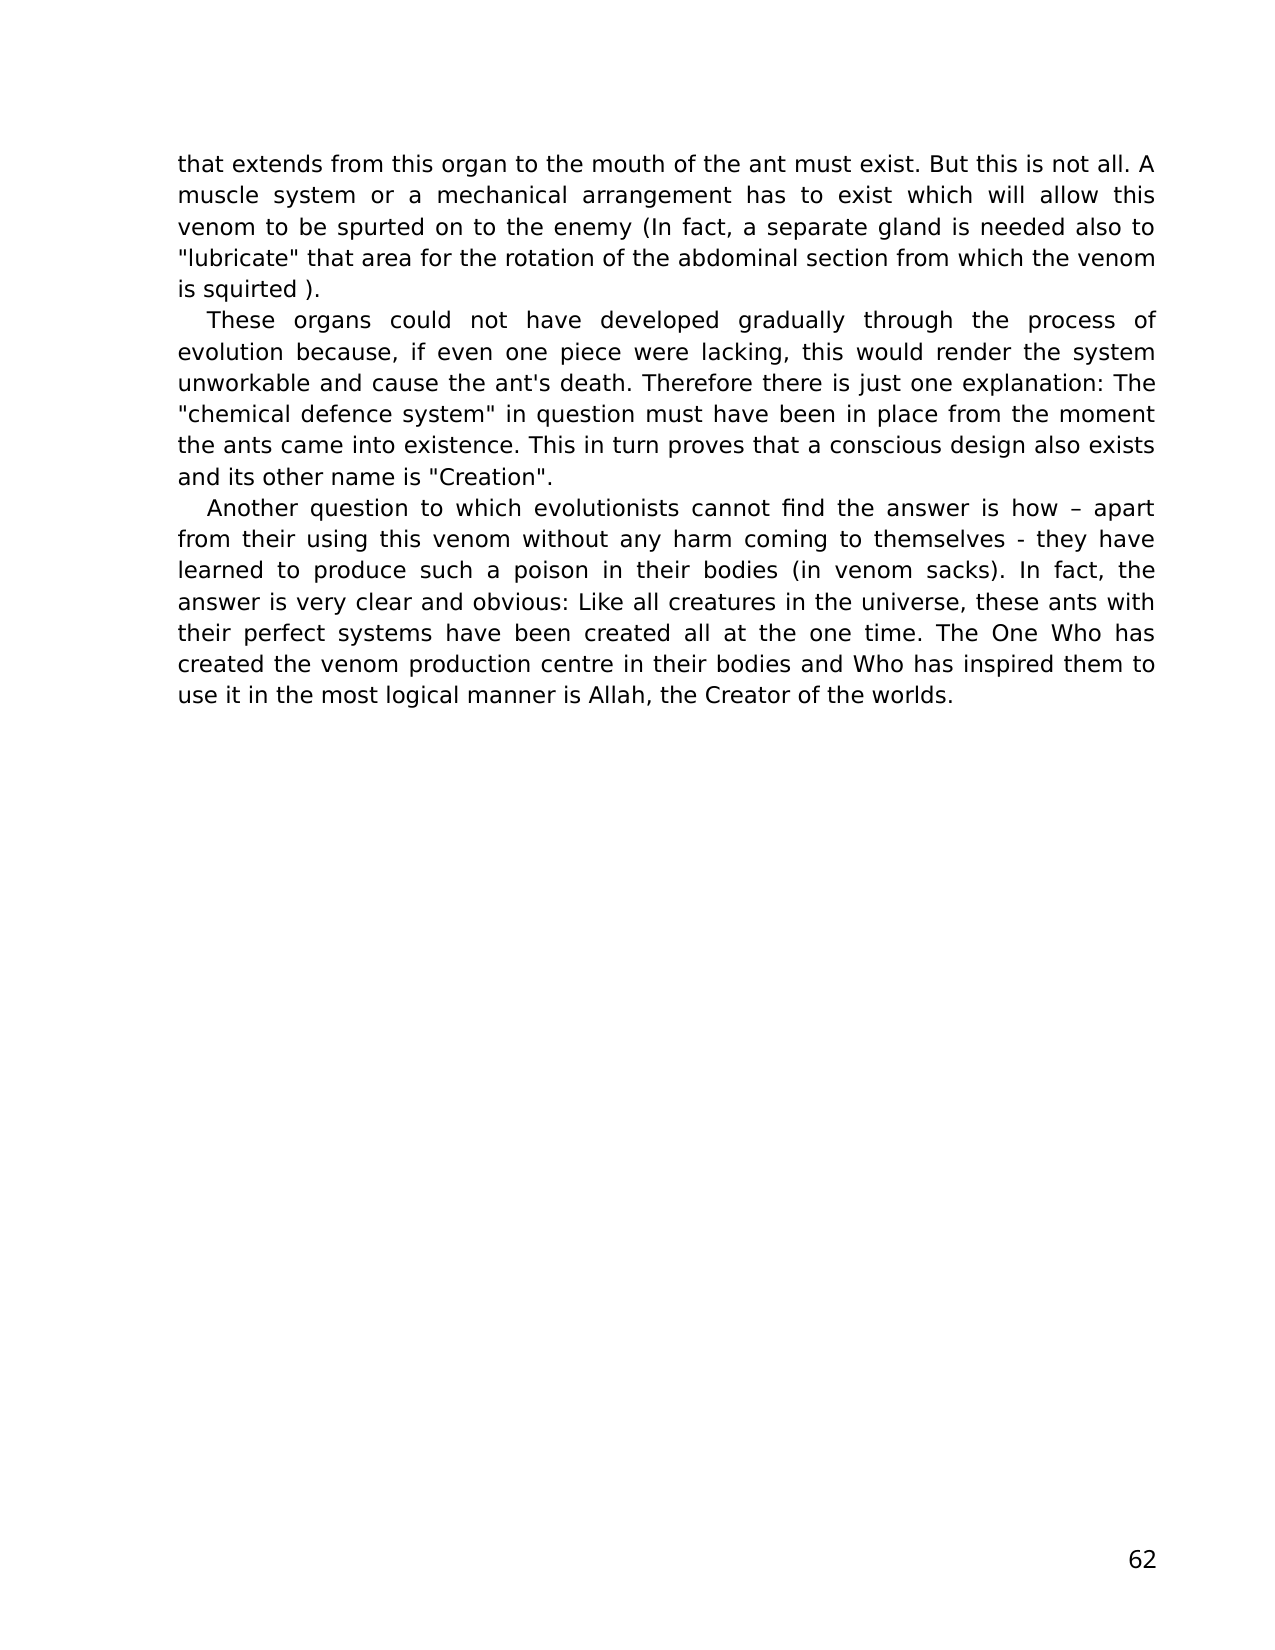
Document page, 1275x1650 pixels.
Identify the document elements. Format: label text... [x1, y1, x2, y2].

text that extends from this organ to the mouth of the ant must exist. But this is not all. A muscle system or a mechanical arrangement has to exist which will allow this venom to be spurted on to the enemy (In fact, a separate gland is needed also to "lubricate" that area for the rotation of the abdominal section from which the venom is squirted ). [177, 148, 1157, 304]
text These organs could not have developed gradually through the process of evolution because, if even one piece were lacking, this would render the system unworkable and cause the ant's death. Therefore there is just one explanation: The "chemical defence system" in question must have been in place from the moment the ants came into existence. This in turn proves that a conscious design also exists and its other name is "Creation". [177, 304, 1157, 491]
text Another question to which evolutionists cannot find the answer is how – apart from their using this venom without any harm coming to themselves - they have learned to produce such a poison in their bodies (in venom sacks). In fact, the answer is very clear and obvious: Like all creatures in the universe, these ants with their perfect systems have been created all at the one time. The One Who has created the venom production centre in their bodies and Who has inspired them to use it in the most logical manner is Allah, the Creator of the worlds. [177, 491, 1157, 710]
